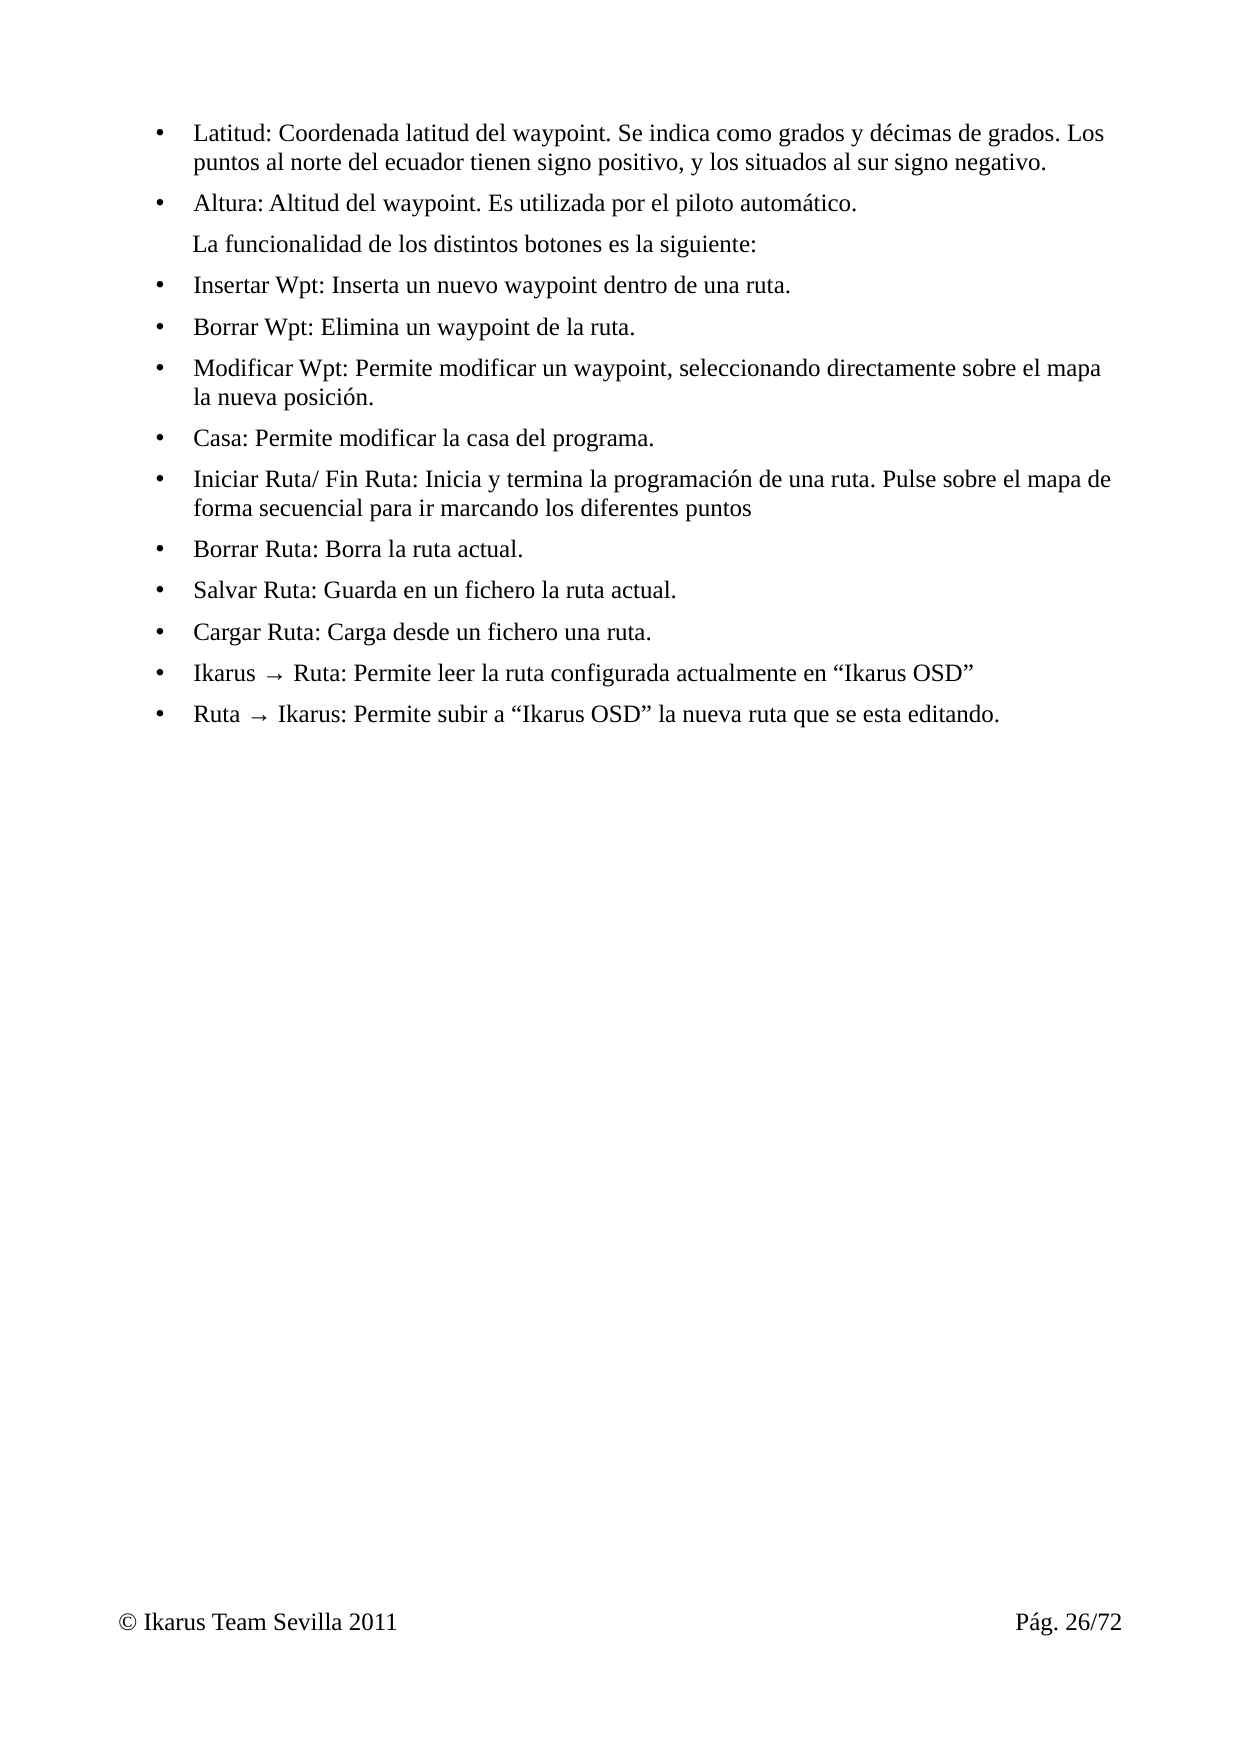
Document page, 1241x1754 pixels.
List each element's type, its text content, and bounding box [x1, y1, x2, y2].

list Salvar Ruta: Guarda en un fichero la ruta actual. [156, 576, 1122, 604]
list Ikarus → Ruta: Permite leer la ruta configurada actualmente en “Ikarus OSD” [156, 658, 1122, 687]
list Latitud: Coordenada latitud del waypoint. Se indica como grados y décimas de grados. Los puntos al norte del ecuador tienen signo positivo, y los situados al sur signo negativo. [156, 118, 1122, 176]
list Insertar Wpt: Inserta un nuevo waypoint dentro de una ruta. [156, 271, 1122, 299]
list Iniciar Ruta/ Fin Ruta: Inicia y termina la programación de una ruta. Pulse sobre el mapa de forma secuencial para ir marcando los diferentes puntos [156, 464, 1122, 522]
list Ruta → Ikarus: Permite subir a “Ikarus OSD” la nueva ruta que se esta editando. [156, 699, 1122, 728]
list Modificar Wpt: Permite modificar un waypoint, seleccionando directamente sobre el mapa la nueva posición. [156, 353, 1122, 411]
list Borrar Ruta: Borra la ruta actual. [156, 534, 1122, 563]
list Borrar Wpt: Elimina un waypoint de la ruta. [156, 312, 1122, 341]
list Altura: Altitud del waypoint. Es utilizada por el piloto automático. [156, 188, 1122, 217]
text La funcionalidad de los distintos botones es la siguiente: [118, 229, 1122, 258]
list Cargar Ruta: Carga desde un fichero una ruta. [156, 617, 1122, 646]
list Casa: Permite modificar la casa del programa. [156, 423, 1122, 452]
